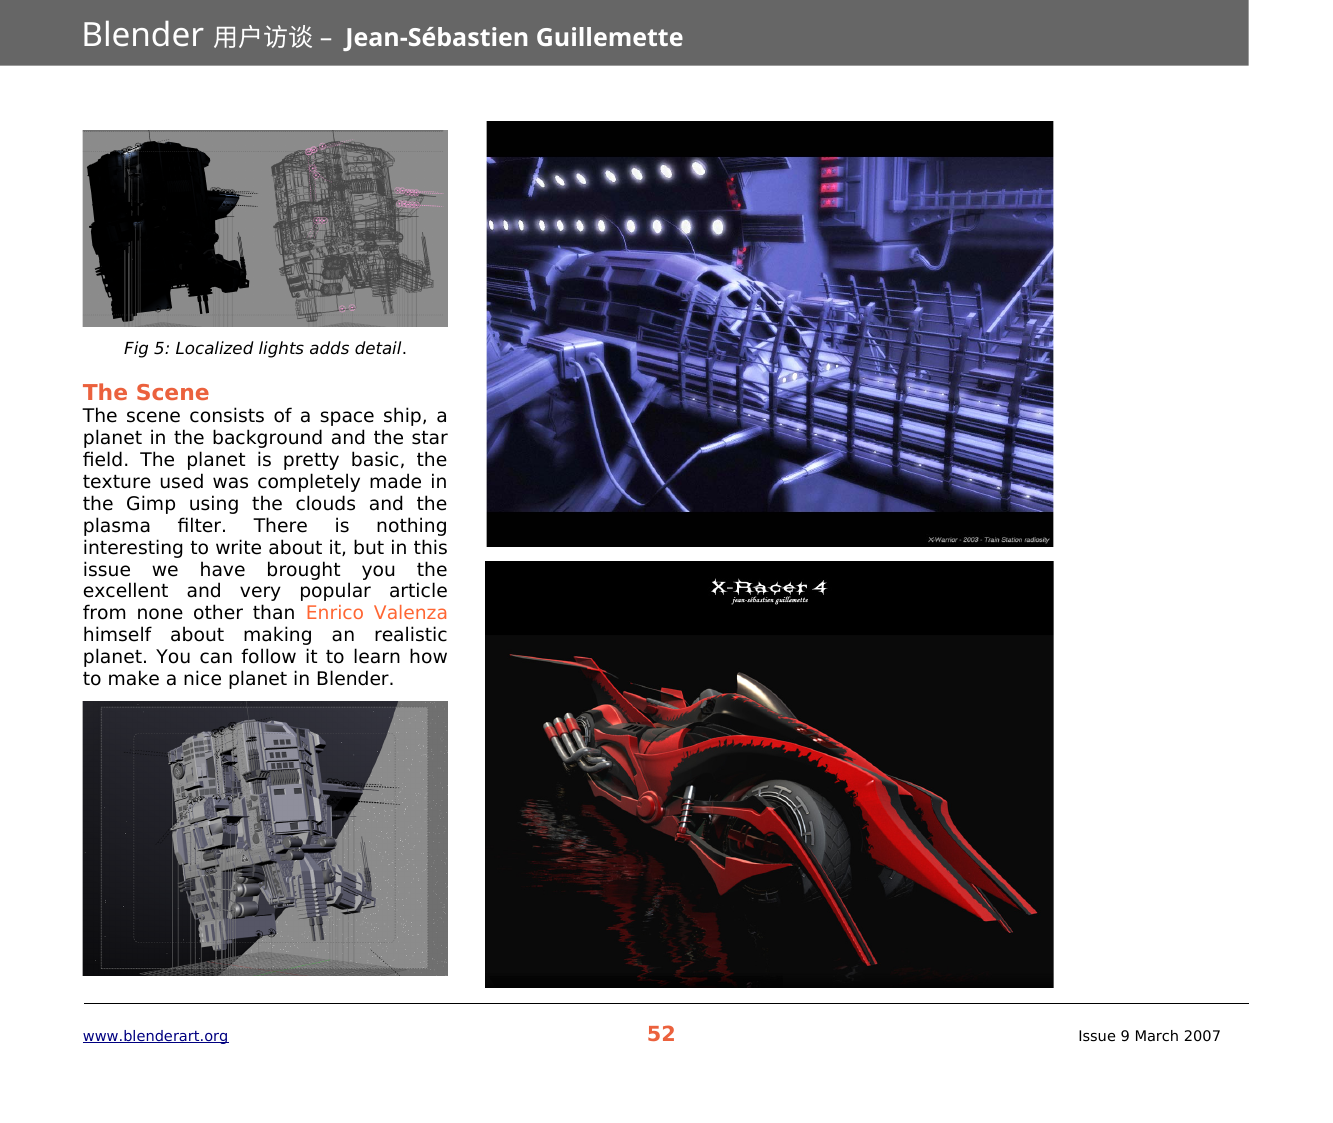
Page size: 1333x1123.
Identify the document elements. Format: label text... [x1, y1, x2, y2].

text [83, 118, 448, 130]
picture [82, 130, 448, 327]
text The scene consists of a space ship, a planet in the background and the star field. The planet is pretty basic, the texture used was completely made in the Gimp using the clouds and the plasma filter. There is nothing interesting to write about it, but in this issue we have brought you the excellent and very popular article from none other than Enrico Valenza himself about making an realistic planet. You can follow it to learn how to make a nice planet in Blender. [83, 406, 448, 690]
text Fig 5: Localized lights adds detail. [83, 327, 448, 358]
picture [486, 121, 1054, 547]
picture [485, 561, 1054, 988]
picture [82, 701, 448, 976]
text The Scene [83, 358, 448, 406]
